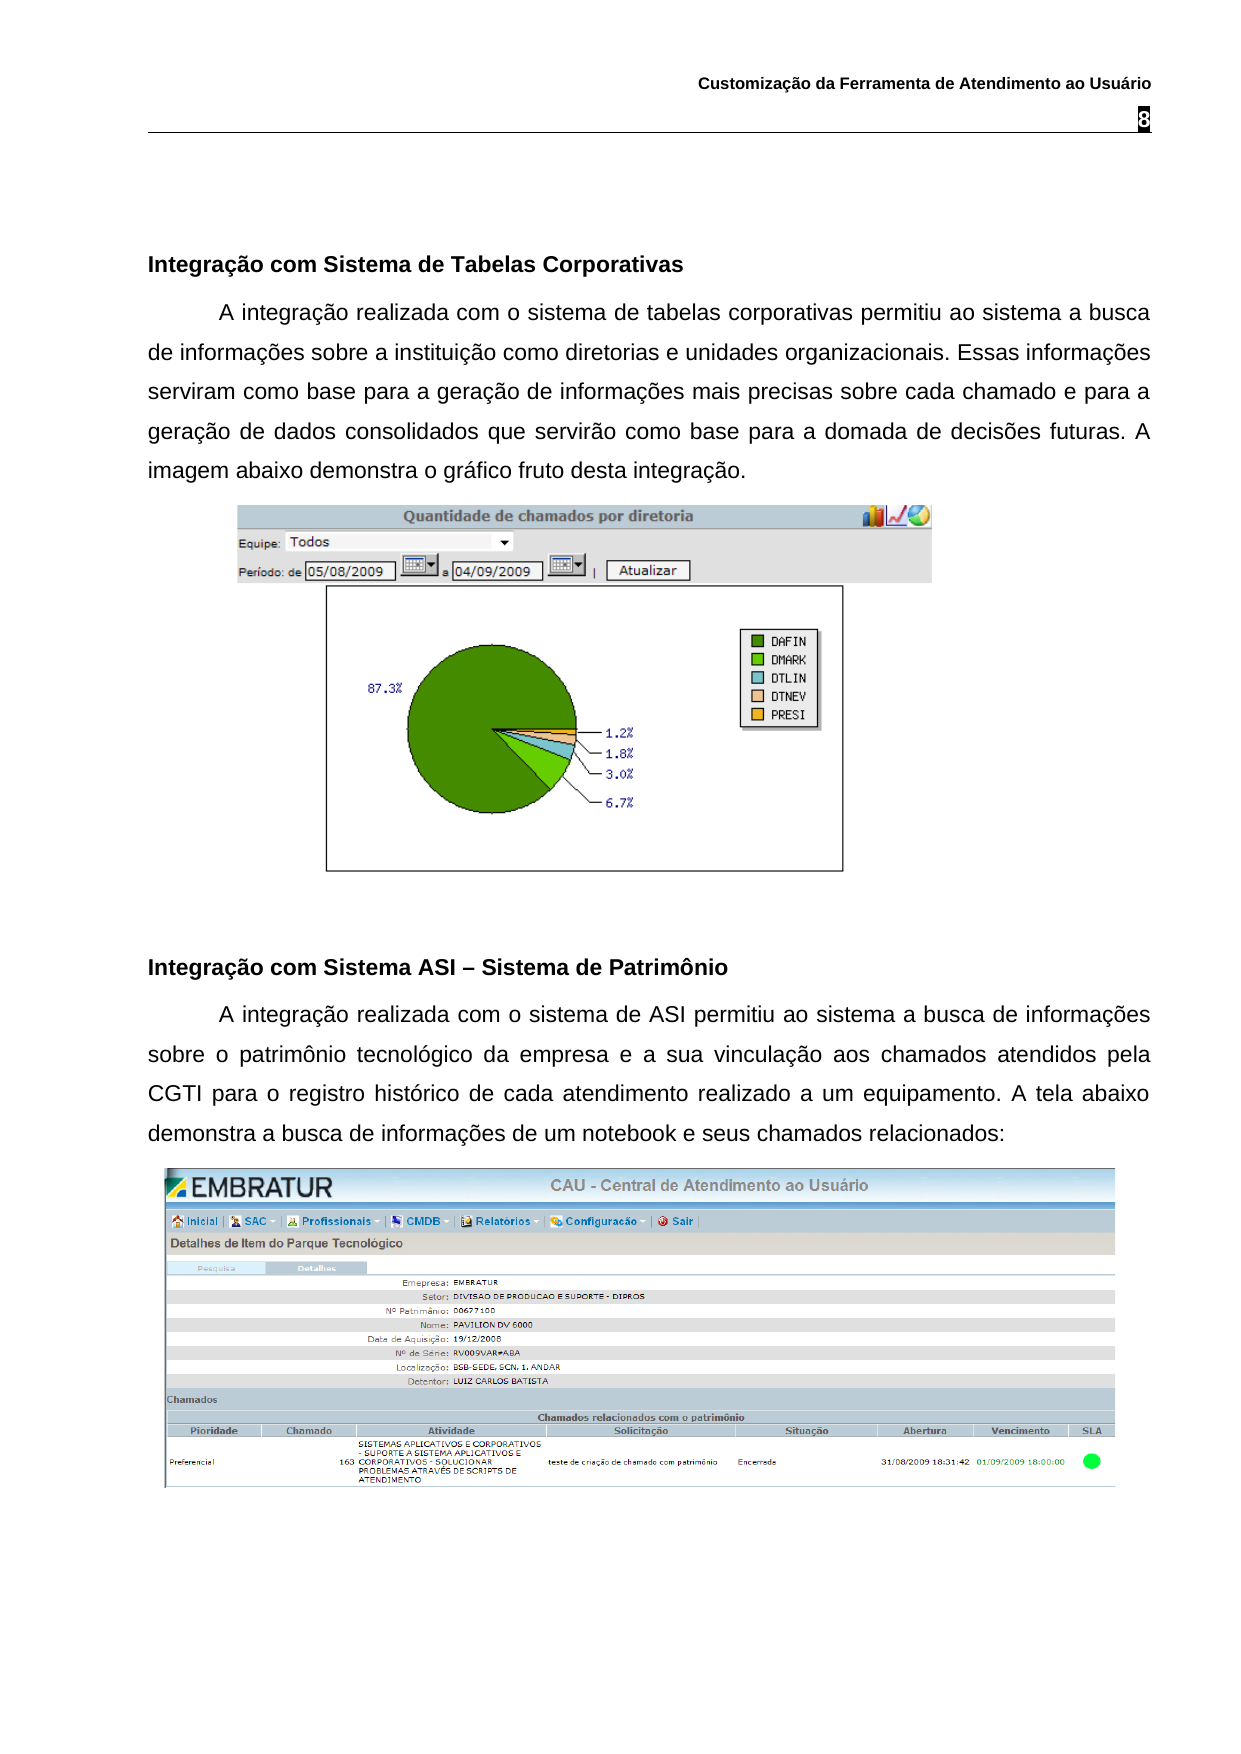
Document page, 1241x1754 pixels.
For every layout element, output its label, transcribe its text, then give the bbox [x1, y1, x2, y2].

picture [164, 1168, 1116, 1488]
picture [235, 505, 297, 874]
subtitle Integração com Sistema ASI – Sistema de Patrimônio [148, 953, 1152, 1001]
subtitle Integração com Sistema de Tabelas Corporativas [148, 251, 1152, 299]
text A integração realizada com o sistema de tabelas corporativas permitiu ao sistema a busca de informações sobre a instituição como diretorias e unidades organizacionais. Essas informações serviram como base para a geração de informações mais precisas sobre cada chamado e para a geração de dados consolidados que servirão como base para a domada de decisões futuras. A imagem abaixo demonstra o gráfico fruto desta integração. [148, 299, 1152, 483]
text A integração realizada com o sistema de ASI permitiu ao sistema a busca de informações sobre o patrimônio tecnológico da empresa e a sua vinculação aos chamados atendidos pela CGTI para o registro histórico de cada atendimento realizado a um equipamento. A tela abaixo demonstra a busca de informações de um notebook e seus chamados relacionados: [148, 1001, 1152, 1146]
